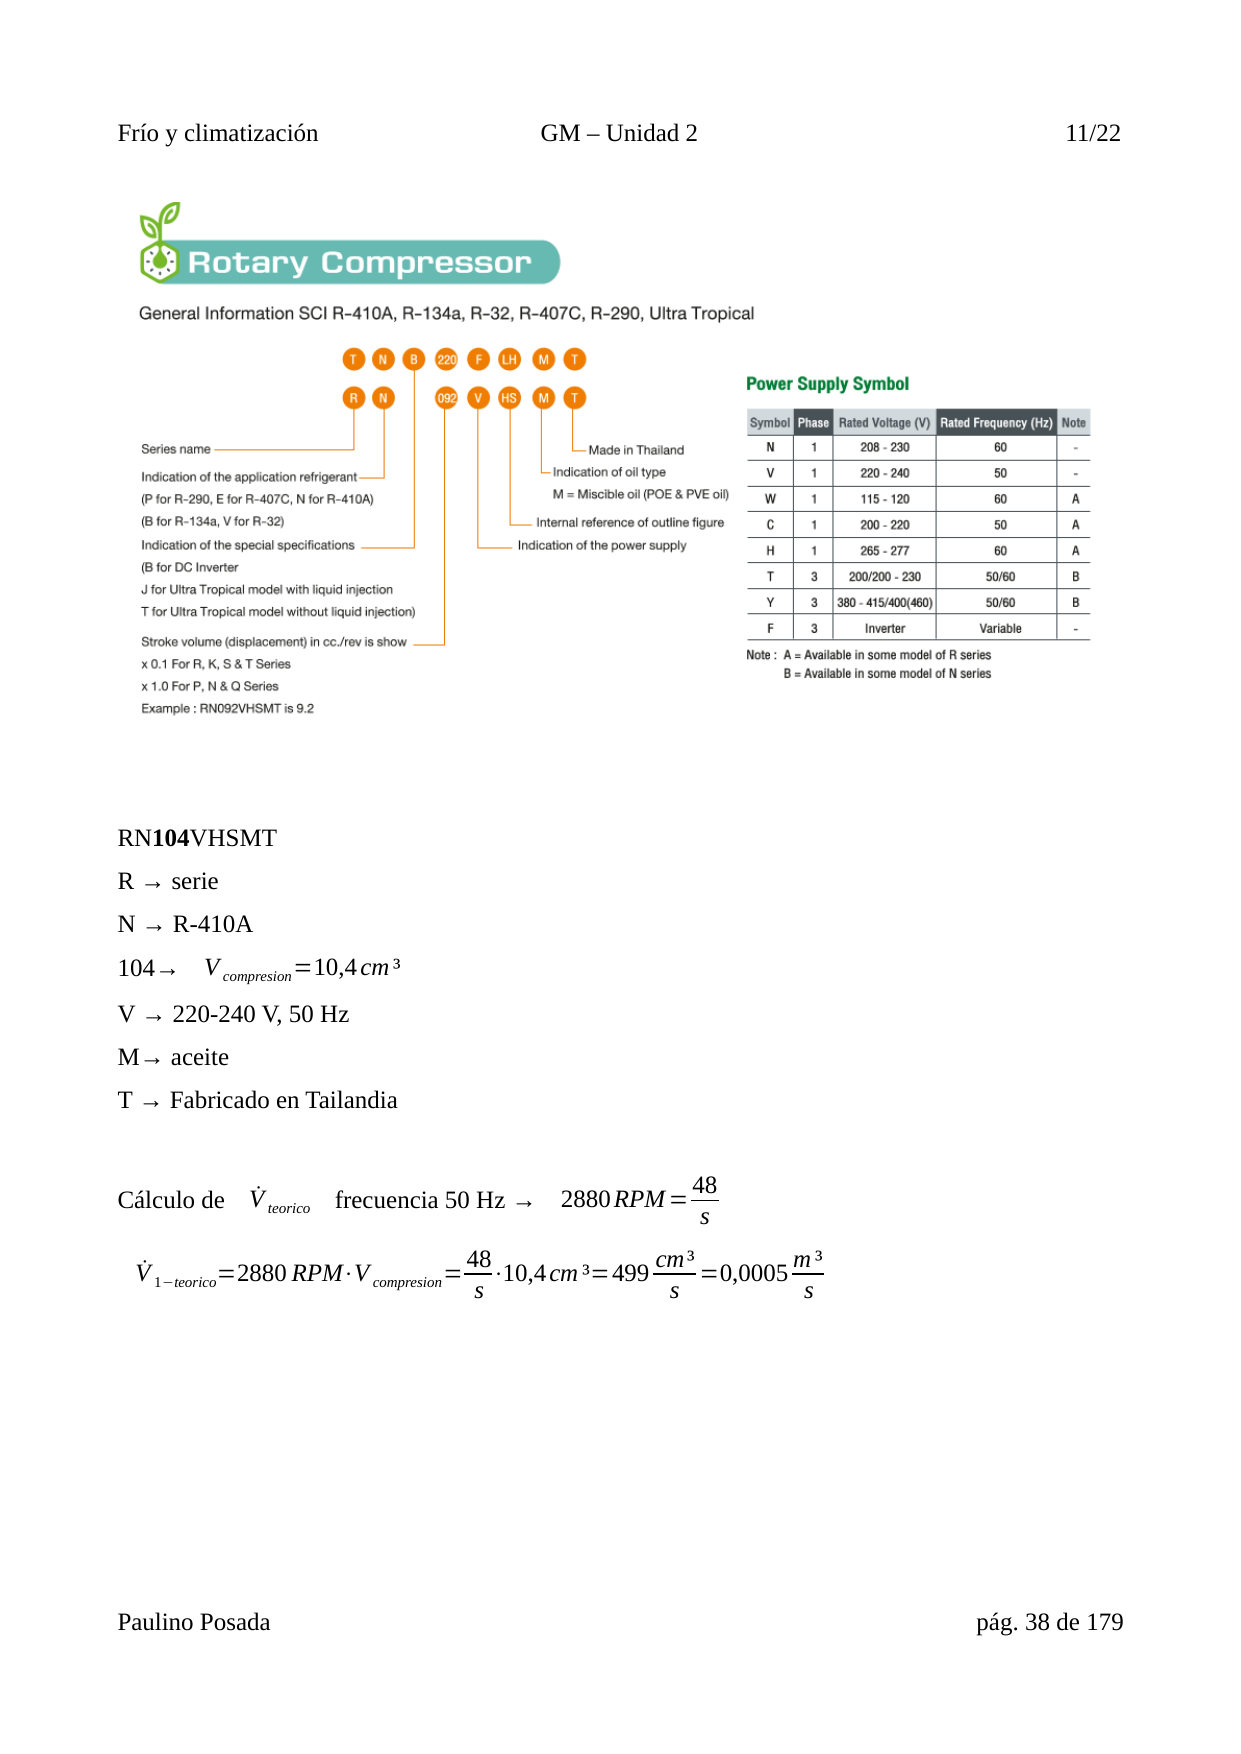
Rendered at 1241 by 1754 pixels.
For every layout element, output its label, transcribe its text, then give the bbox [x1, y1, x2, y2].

text R → serie [117, 866, 1123, 895]
picture [117, 202, 1122, 728]
text RN104VHSMT [117, 823, 1123, 852]
text Cálculo de frecuencia 50 Hz → [117, 1172, 1123, 1231]
text V → 220-240 V, 50 Hz [117, 999, 1123, 1028]
text N → R-410A [117, 909, 1123, 938]
text 104→ [117, 953, 1123, 985]
text M→ aceite [117, 1042, 1123, 1071]
text T → Fabricado en Tailandia [117, 1086, 1123, 1114]
